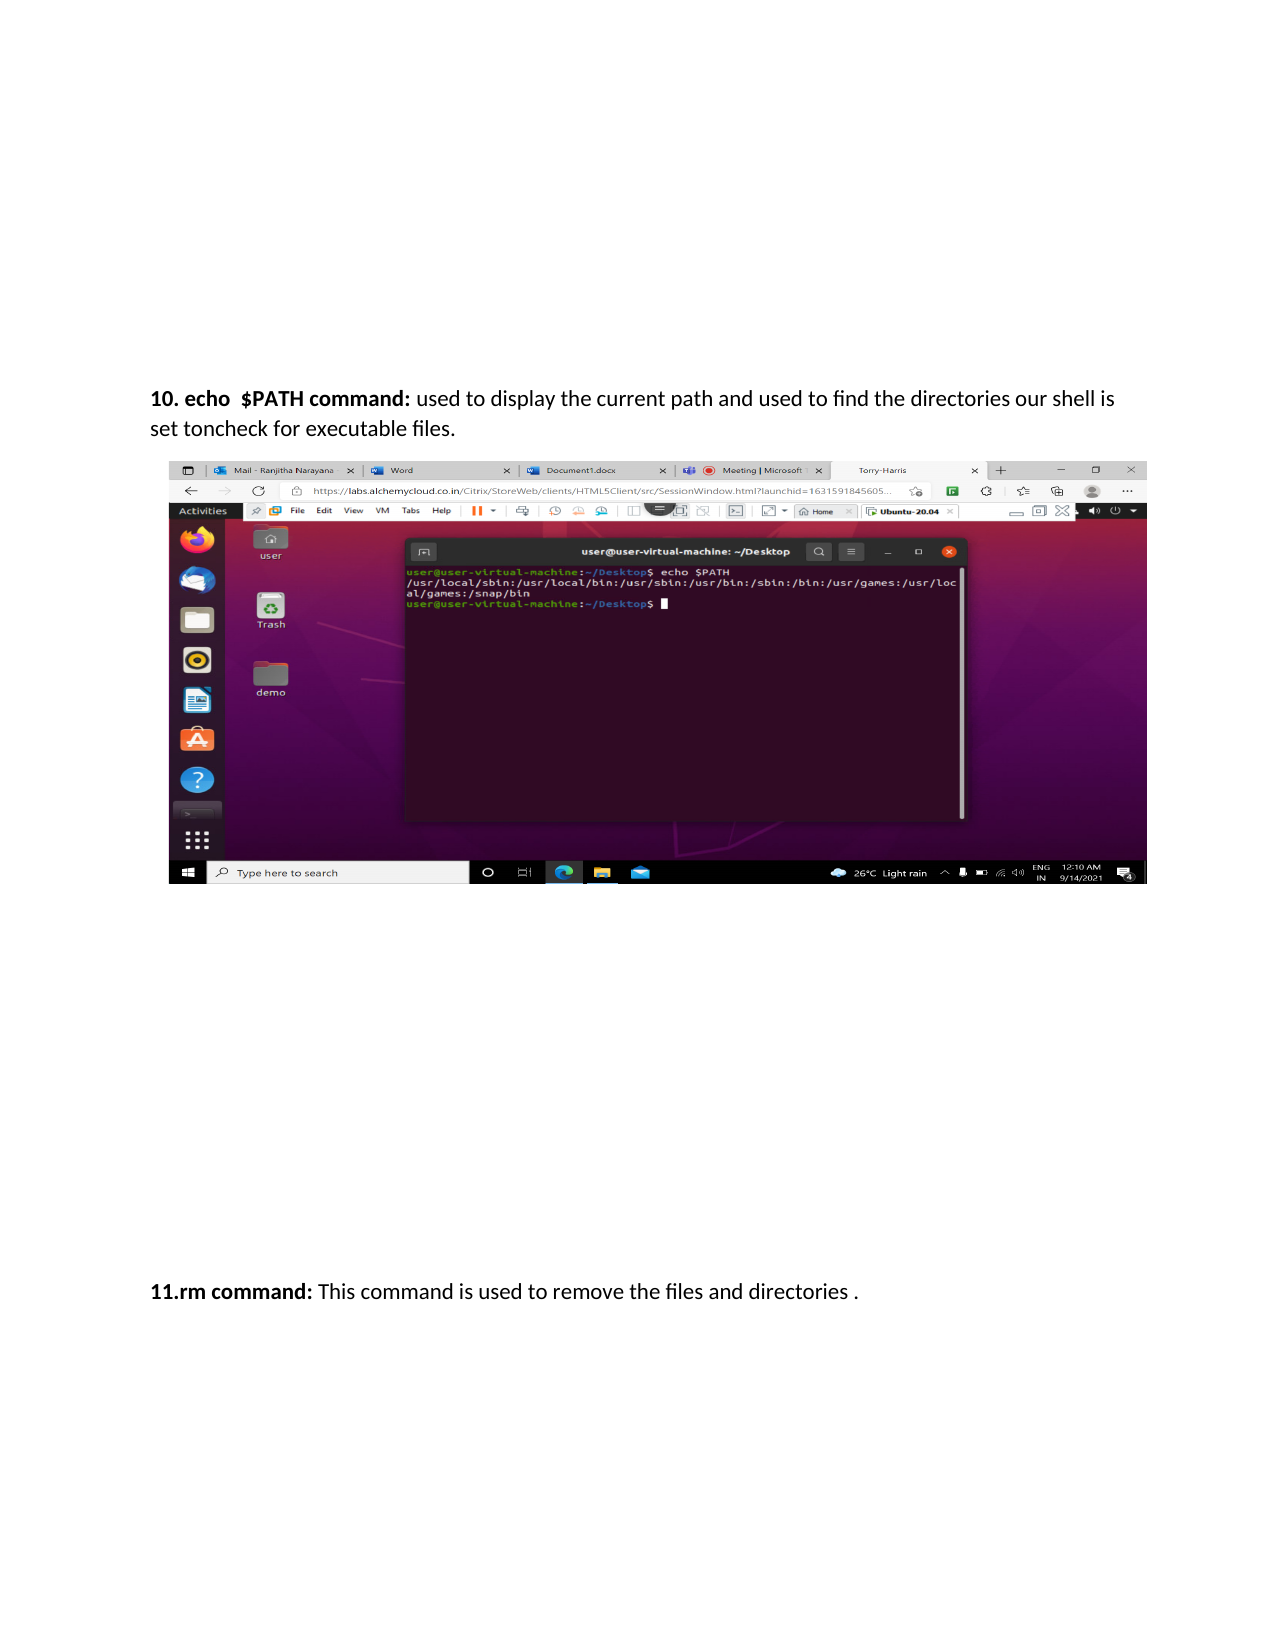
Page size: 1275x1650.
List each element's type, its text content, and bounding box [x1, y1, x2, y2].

text 10. echo $PATH command: used to display the current path and used to find the directories our shell is set toncheck for executable files. [150, 384, 1125, 443]
picture [168, 461, 1147, 884]
text 11.rm command: This command is used to remove the files and directories . [150, 1277, 1125, 1305]
